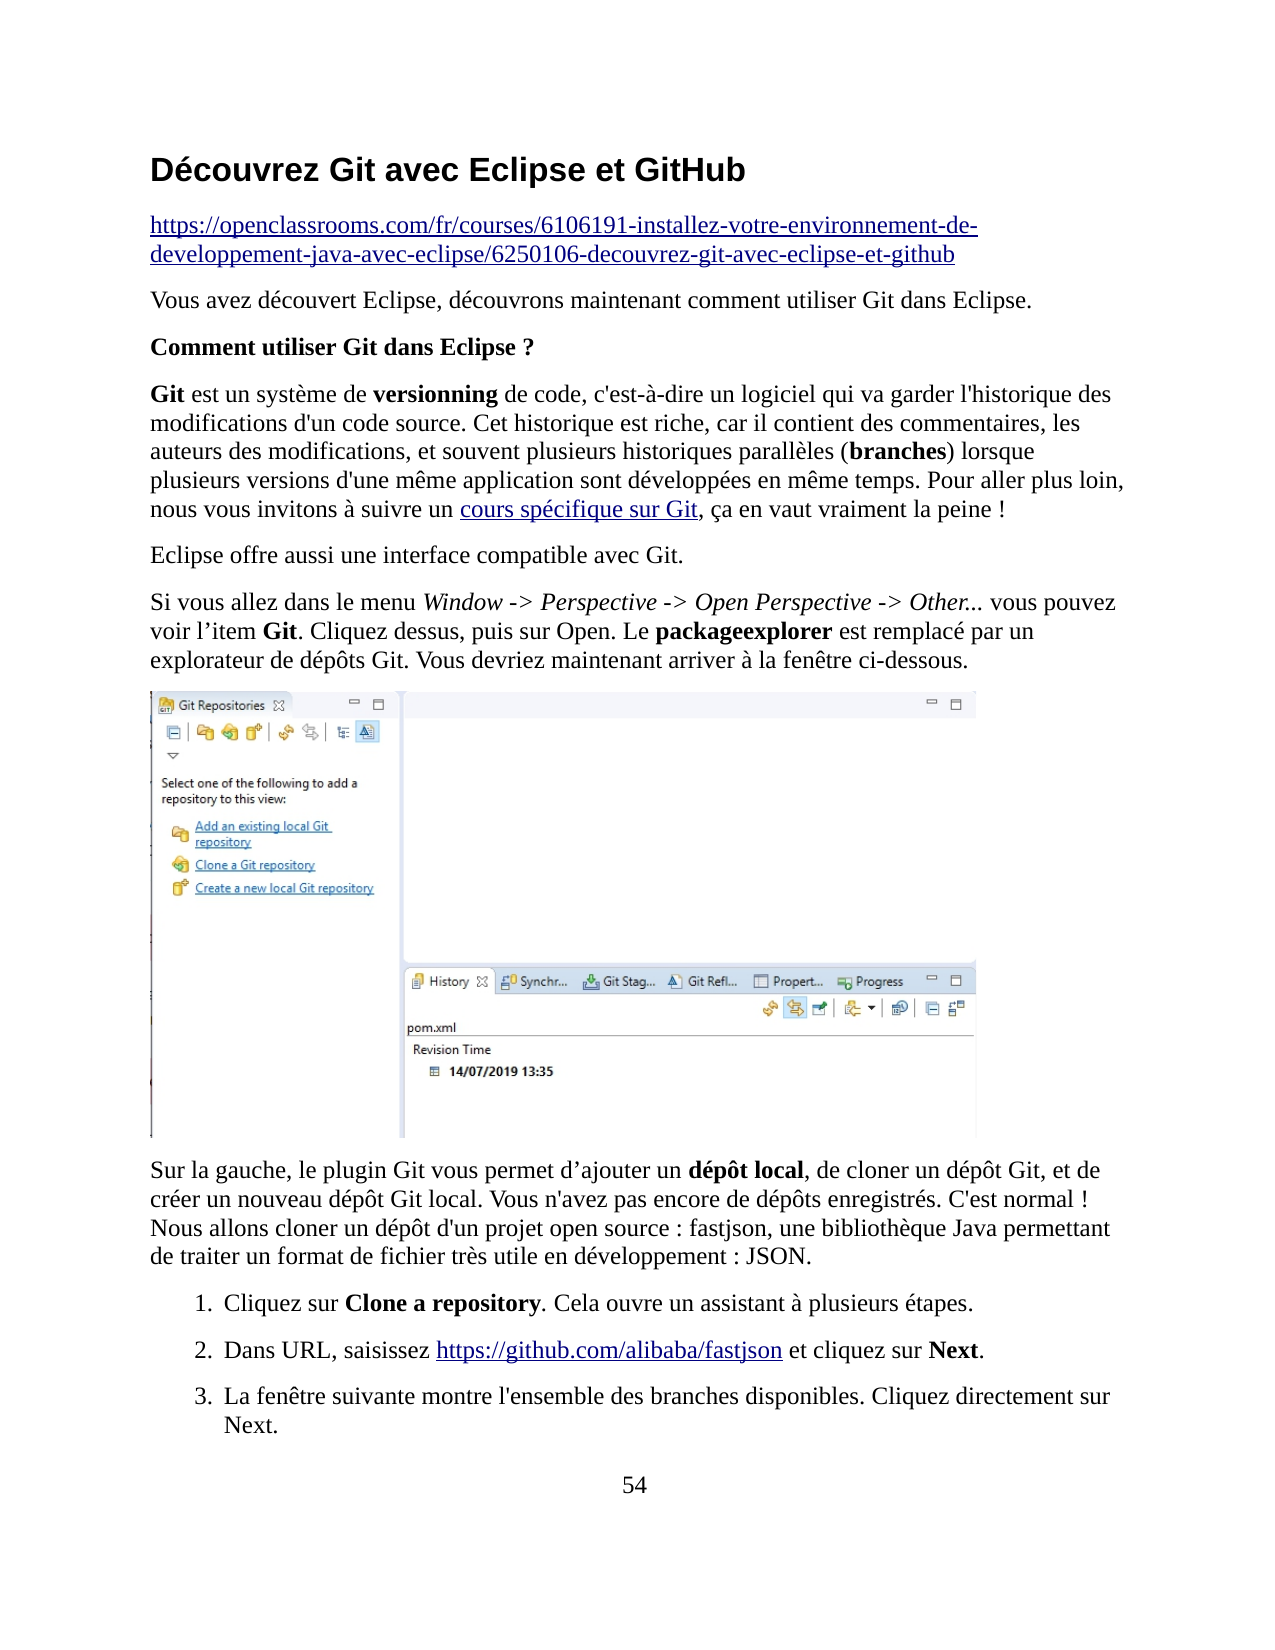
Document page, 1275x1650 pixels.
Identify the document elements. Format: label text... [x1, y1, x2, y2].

list Cliquez sur Clone a repository. Cela ouvre un assistant à plusieurs étapes. [194, 1288, 1125, 1317]
list Dans URL, saisissez https://github.com/alibaba/fastjson et cliquez sur Next. [194, 1335, 1125, 1363]
text Sur la gauche, le plugin Git vous permet d’ajouter un dépôt local, de cloner un dépôt Git, et de créer un nouveau dépôt Git local. Vous n'avez pas encore de dépôts enregistrés. C'est normal ! Nous allons cloner un dépôt d'un projet open source : fastjson, une bibliothèque Java permettant de traiter un format de fichier très utile en développement : JSON. [150, 1155, 1125, 1270]
text https://openclassrooms.com/fr/courses/6106191-installez-votre-environnement-de-developpement-java-avec-eclipse/6250106-decouvrez-git-avec-eclipse-et-github [150, 210, 1125, 268]
text Eclipse offre aussi une interface compatible avec Git. [150, 541, 1125, 569]
text Vous avez découvert Eclipse, découvrons maintenant comment utiliser Git dans Eclipse. [150, 286, 1125, 314]
text Git est un système de versionning de code, c'est-à-dire un logiciel qui va garder l'historique des modifications d'un code source. Cet historique est riche, car il contient des commentaires, les auteurs des modifications, et souvent plusieurs historiques parallèles (branches) lorsque plusieurs versions d'une même application sont développées en même temps. Pour aller plus loin, nous vous invitons à suivre un cours spécifique sur Git, ça en vaut vraiment la peine ! [150, 379, 1125, 523]
text Si vous allez dans le menu Window -> Perspective -> Open Perspective -> Other... vous pouvez voir l’item Git. Cliquez dessus, puis sur Open. Le packageexplorer est remplacé par un explorateur de dépôts Git. Vous devriez maintenant arriver à la fenêtre ci-dessous. [150, 587, 1125, 673]
list La fenêtre suivante montre l'ensemble des branches disponibles. Cliquez directement sur Next. [194, 1381, 1125, 1439]
picture [150, 691, 977, 1138]
text Comment utiliser Git dans Eclipse ? [150, 332, 1125, 361]
subtitle Découvrez Git avec Eclipse et GitHub [150, 150, 1125, 189]
